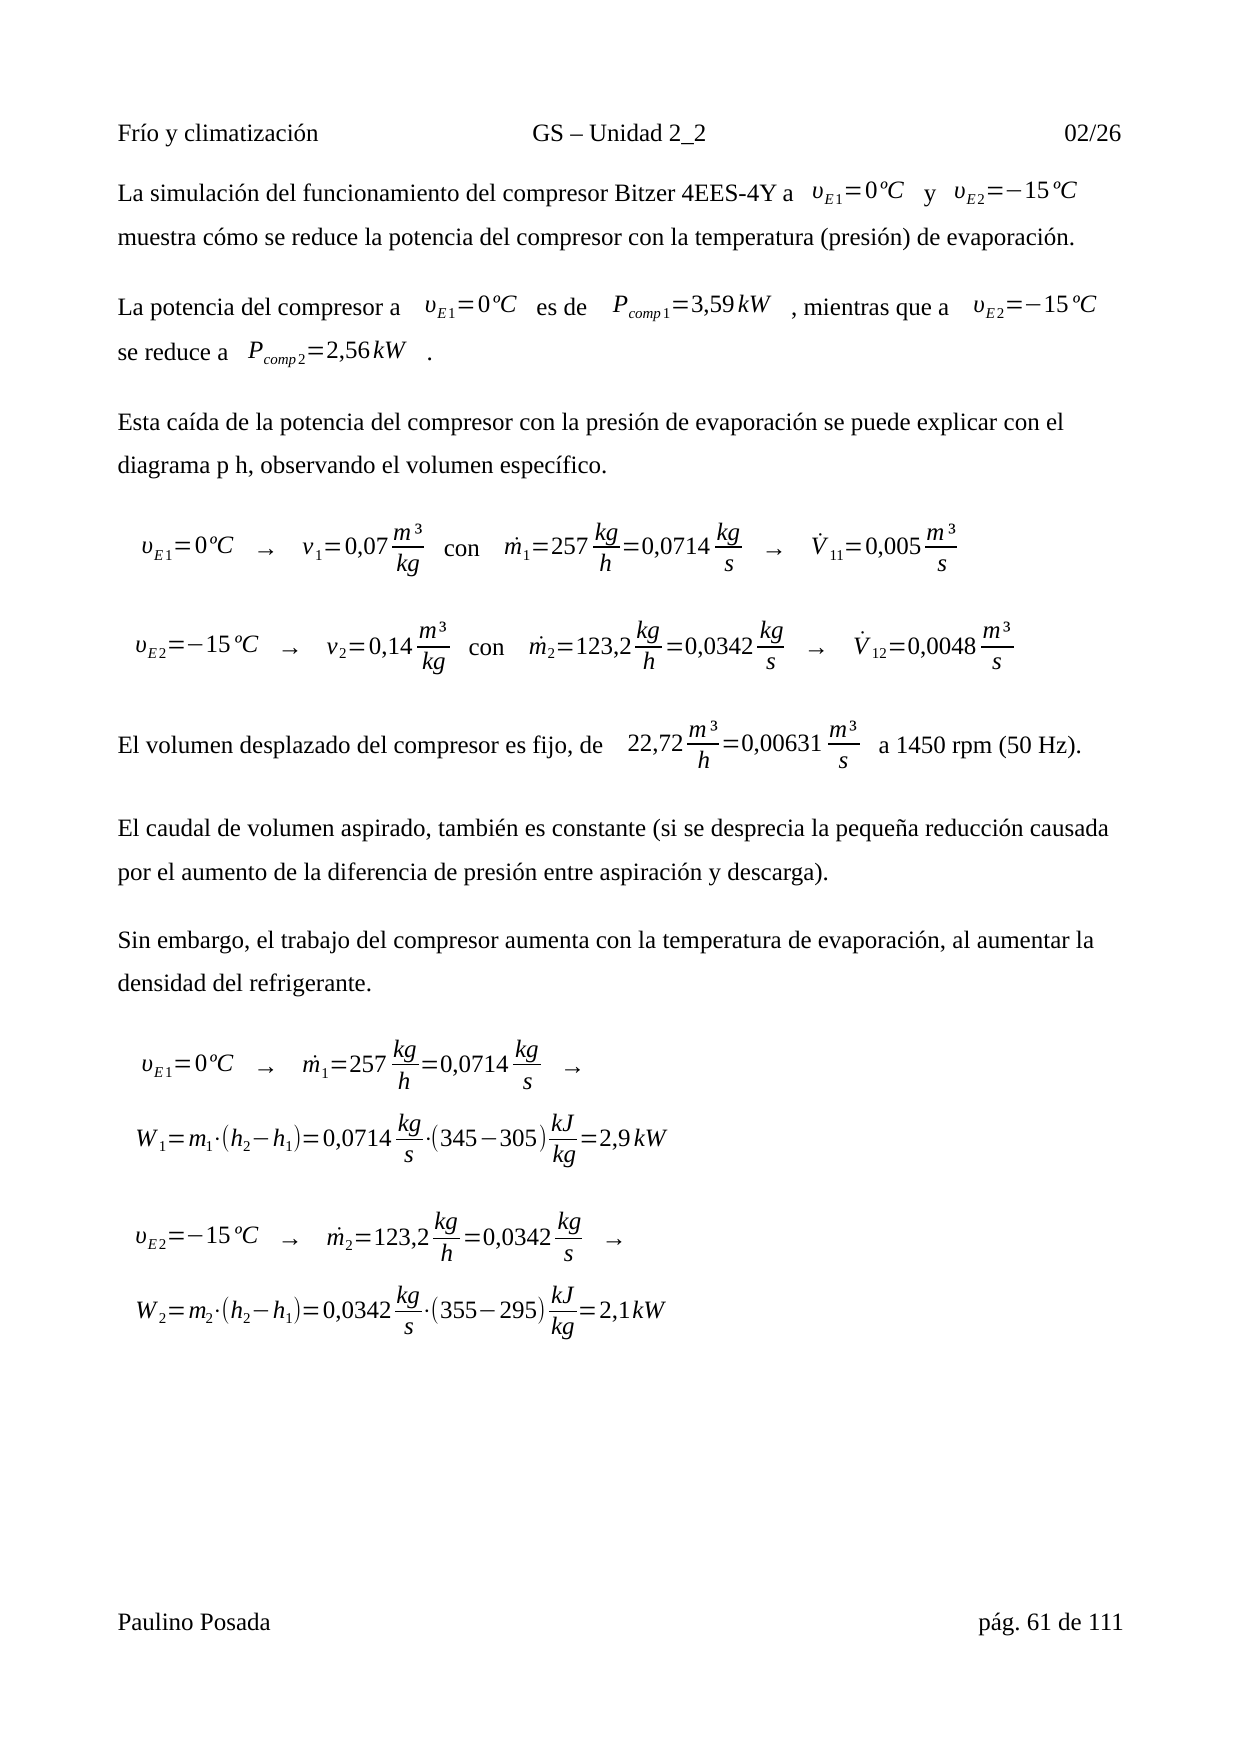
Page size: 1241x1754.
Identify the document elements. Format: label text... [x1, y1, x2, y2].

text La simulación del funcionamiento del compresor Bitzer 4EES-4Y aymuestra cómo se reduce la potencia del compresor con la temperatura (presión) de evaporación. [117, 176, 1123, 251]
text Esta caída de la potencia del compresor con la presión de evaporación se puede explicar con el diagrama p h, observando el volumen específico. [117, 407, 1123, 479]
text → → [117, 1036, 1123, 1168]
text → → [117, 1208, 1123, 1341]
text El caudal de volumen aspirado, también es constante (si se desprecia la pequeña reducción causada por el aumento de la diferencia de presión entre aspiración y descarga). [117, 813, 1123, 885]
text → con → [117, 617, 1123, 676]
text → con → [117, 518, 1123, 577]
text El volumen desplazado del compresor es fijo, de a 1450 rpm (50 Hz). [117, 715, 1123, 774]
text La potencia del compresor a es de , mientras que a se reduce a. [117, 290, 1123, 368]
text Sin embargo, el trabajo del compresor aumenta con la temperatura de evaporación, al aumentar la densidad del refrigerante. [117, 925, 1123, 997]
